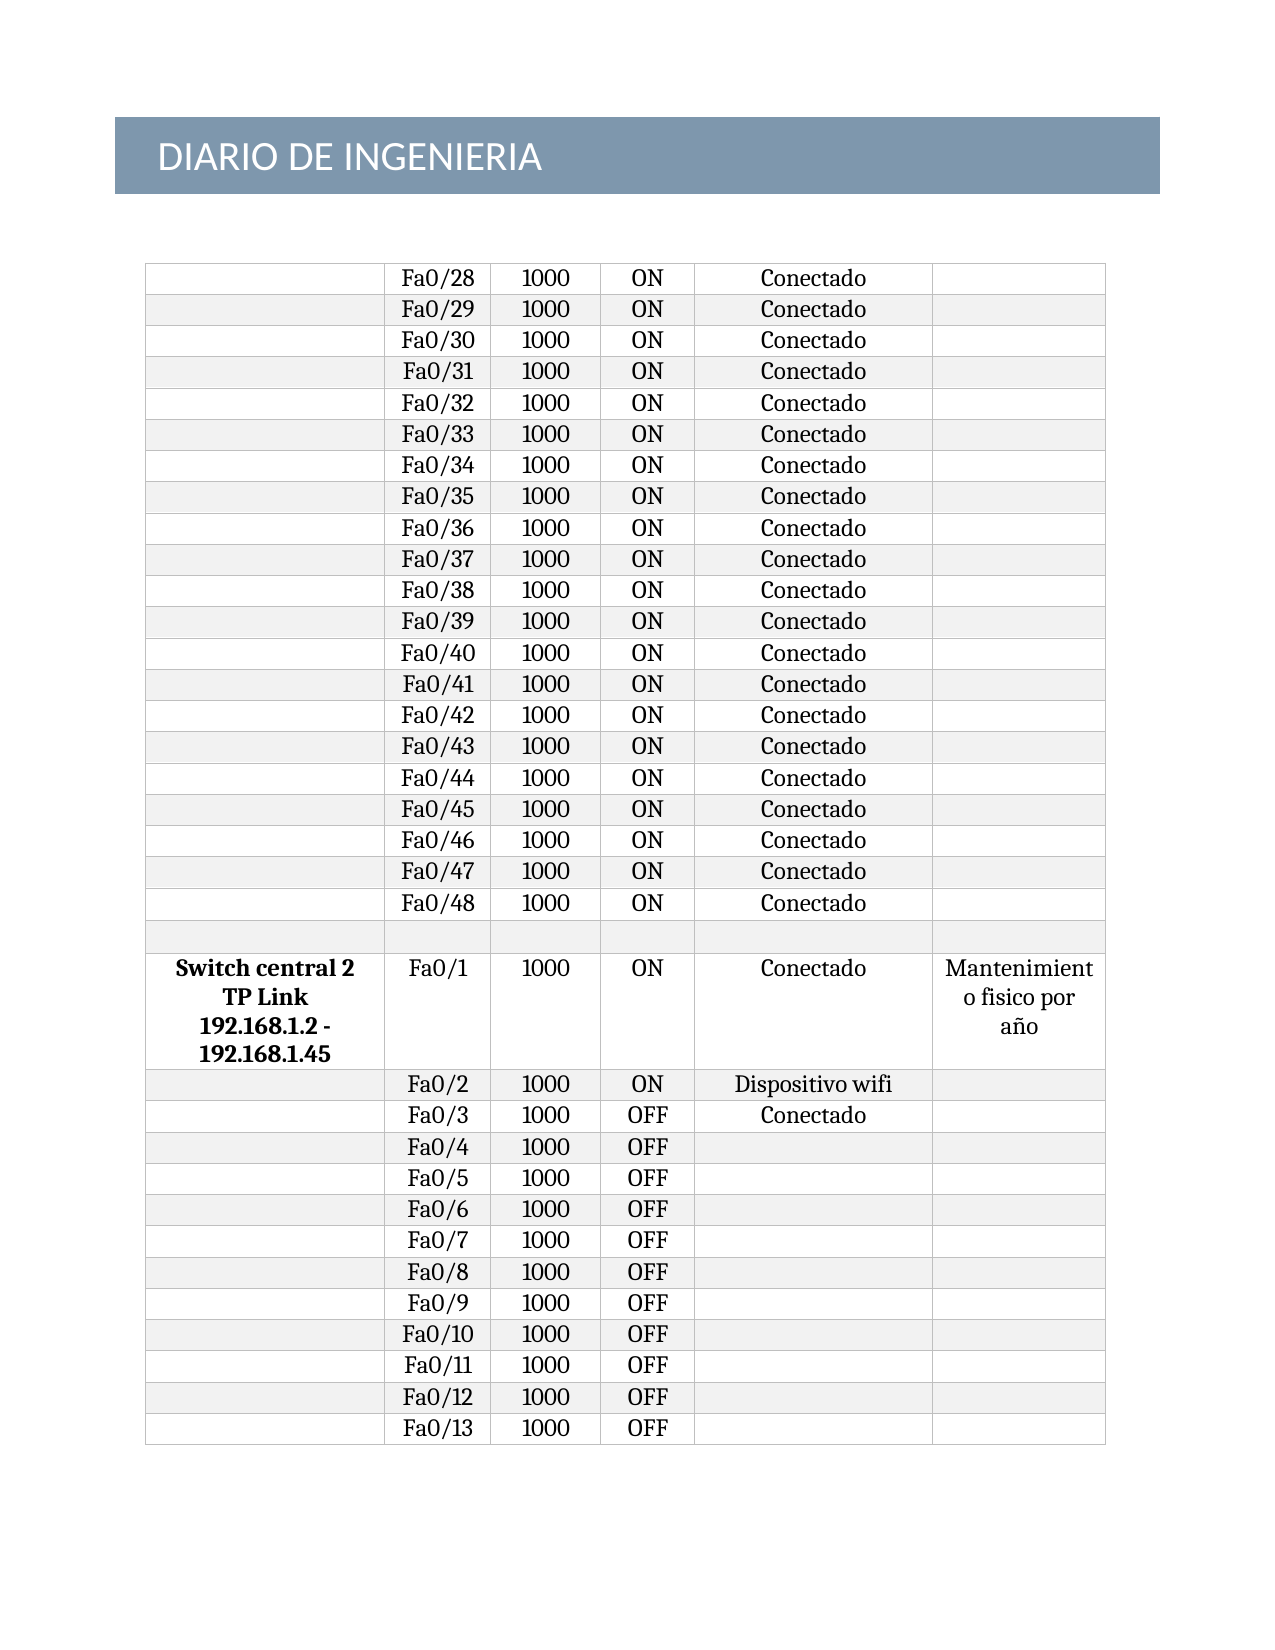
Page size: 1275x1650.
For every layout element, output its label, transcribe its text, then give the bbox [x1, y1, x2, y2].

table_cell 1000 [491, 264, 600, 294]
table_cell 1000 [491, 795, 600, 825]
table_cell [146, 764, 384, 794]
table_cell [146, 1226, 384, 1257]
table_cell [146, 857, 384, 887]
table_cell ON [601, 795, 694, 825]
table_cell Conectado [695, 420, 932, 450]
table_cell Conectado [695, 545, 932, 575]
table_cell Conectado [695, 954, 932, 1069]
table_cell [933, 1226, 1105, 1257]
table_cell [933, 514, 1105, 544]
table_cell OFF [601, 1226, 694, 1257]
table_cell 1000 [491, 1258, 600, 1288]
table_cell Fa0/35 [385, 482, 490, 512]
table_cell Conectado [695, 764, 932, 794]
table_cell Conectado [695, 1101, 932, 1132]
table_cell Conectado [695, 826, 932, 856]
table_cell [933, 857, 1105, 887]
table_cell OFF [601, 1414, 694, 1444]
table_cell Conectado [695, 295, 932, 325]
table_cell Switch central 2 TP Link 192.168.1.2 - 192.168.1.45 [146, 954, 384, 1069]
table_cell ON [601, 1070, 694, 1100]
table_cell [146, 1414, 384, 1444]
table_cell [933, 295, 1105, 325]
table_cell 1000 [491, 326, 600, 356]
table_cell ON [601, 389, 694, 419]
table_cell Fa0/40 [385, 639, 490, 669]
table_cell [695, 1164, 932, 1194]
table_cell ON [601, 420, 694, 450]
table_cell 1000 [491, 482, 600, 512]
table_cell [933, 670, 1105, 700]
table_cell ON [601, 857, 694, 887]
table_cell Fa0/31 [385, 357, 490, 387]
table_cell ON [601, 451, 694, 481]
table_cell 1000 [491, 1070, 600, 1100]
table_cell Fa0/42 [385, 701, 490, 731]
table_cell 1000 [491, 732, 600, 762]
table_cell [146, 1101, 384, 1132]
table_cell Fa0/6 [385, 1195, 490, 1225]
table_cell [385, 921, 490, 953]
table_cell [933, 1133, 1105, 1163]
table_cell [933, 326, 1105, 356]
table_cell [146, 295, 384, 325]
table_cell Fa0/32 [385, 389, 490, 419]
table_cell Conectado [695, 357, 932, 387]
table_cell [146, 1133, 384, 1163]
table_cell [933, 639, 1105, 669]
table_cell OFF [601, 1320, 694, 1350]
table_cell 1000 [491, 1226, 600, 1257]
table_cell Conectado [695, 795, 932, 825]
table_cell [491, 921, 600, 953]
table_cell Conectado [695, 607, 932, 637]
table_cell [146, 1164, 384, 1194]
table_cell 1000 [491, 389, 600, 419]
table_cell [933, 357, 1105, 387]
table_cell ON [601, 264, 694, 294]
table_cell 1000 [491, 576, 600, 606]
table_cell Fa0/44 [385, 764, 490, 794]
table_cell [146, 1383, 384, 1413]
table_cell Fa0/8 [385, 1258, 490, 1288]
table_cell Fa0/29 [385, 295, 490, 325]
table_cell [146, 826, 384, 856]
table_cell ON [601, 357, 694, 387]
table_cell [933, 1195, 1105, 1225]
table_cell [146, 264, 384, 294]
table_cell [933, 795, 1105, 825]
table_cell OFF [601, 1133, 694, 1163]
table_cell [695, 1226, 932, 1257]
table_cell ON [601, 482, 694, 512]
table_cell [695, 1258, 932, 1288]
table_cell ON [601, 954, 694, 1069]
table_cell ON [601, 639, 694, 669]
table_cell [146, 889, 384, 920]
table_cell Fa0/34 [385, 451, 490, 481]
table_cell 1000 [491, 826, 600, 856]
table_cell [146, 795, 384, 825]
table_cell 1000 [491, 1195, 600, 1225]
table_cell 1000 [491, 701, 600, 731]
table_cell [146, 732, 384, 762]
table_cell Fa0/2 [385, 1070, 490, 1100]
table_cell 1000 [491, 451, 600, 481]
table_cell Fa0/39 [385, 607, 490, 637]
table_cell OFF [601, 1289, 694, 1319]
table_cell [146, 1289, 384, 1319]
table_cell [146, 451, 384, 481]
table_cell [933, 1101, 1105, 1132]
table_cell Fa0/46 [385, 826, 490, 856]
table_cell 1000 [491, 1383, 600, 1413]
table_cell 1000 [491, 889, 600, 920]
table_cell [933, 701, 1105, 731]
table_cell 1000 [491, 514, 600, 544]
table_cell 1000 [491, 545, 600, 575]
table_cell Fa0/43 [385, 732, 490, 762]
table_cell 1000 [491, 1289, 600, 1319]
table_cell [695, 1289, 932, 1319]
table_cell 1000 [491, 954, 600, 1069]
table_cell OFF [601, 1164, 694, 1194]
table_cell Fa0/11 [385, 1351, 490, 1382]
table_cell [933, 1258, 1105, 1288]
table_cell 1000 [491, 357, 600, 387]
table_cell Conectado [695, 889, 932, 920]
table_cell Fa0/13 [385, 1414, 490, 1444]
table_cell Conectado [695, 670, 932, 700]
table_cell OFF [601, 1258, 694, 1288]
table_cell ON [601, 670, 694, 700]
table_cell Fa0/12 [385, 1383, 490, 1413]
table_cell [146, 1070, 384, 1100]
table_cell [695, 1320, 932, 1350]
table_cell Fa0/48 [385, 889, 490, 920]
table_cell 1000 [491, 670, 600, 700]
table_cell [146, 357, 384, 387]
table_cell [933, 889, 1105, 920]
table_cell Fa0/38 [385, 576, 490, 606]
table_cell [146, 701, 384, 731]
table_cell [933, 921, 1105, 953]
table_cell [933, 1383, 1105, 1413]
table_cell Fa0/3 [385, 1101, 490, 1132]
table_cell 1000 [491, 857, 600, 887]
table_cell [933, 826, 1105, 856]
table_cell ON [601, 326, 694, 356]
table_cell 1000 [491, 1164, 600, 1194]
table_cell [933, 451, 1105, 481]
table_cell [146, 607, 384, 637]
table_cell [146, 1258, 384, 1288]
table_cell [146, 1320, 384, 1350]
table_cell [601, 921, 694, 953]
table_cell [933, 545, 1105, 575]
table_cell [933, 264, 1105, 294]
table_cell 1000 [491, 1351, 600, 1382]
table_cell ON [601, 764, 694, 794]
table_cell Dispositivo wifi [695, 1070, 932, 1100]
table_cell OFF [601, 1383, 694, 1413]
table_cell [933, 1070, 1105, 1100]
table_cell Conectado [695, 576, 932, 606]
table_cell [933, 482, 1105, 512]
table_cell 1000 [491, 607, 600, 637]
table_cell Conectado [695, 639, 932, 669]
table_cell Fa0/5 [385, 1164, 490, 1194]
table_cell [146, 1195, 384, 1225]
table_cell [695, 1133, 932, 1163]
table_cell [933, 1320, 1105, 1350]
table_cell ON [601, 607, 694, 637]
table_cell [933, 1164, 1105, 1194]
table_cell Mantenimiento fisico por año [933, 954, 1105, 1069]
table_cell Fa0/47 [385, 857, 490, 887]
table_cell [695, 1414, 932, 1444]
table_cell [933, 420, 1105, 450]
table_cell Conectado [695, 514, 932, 544]
table_cell ON [601, 889, 694, 920]
table_cell [146, 639, 384, 669]
table_cell ON [601, 295, 694, 325]
table_cell [146, 326, 384, 356]
table_cell [146, 420, 384, 450]
table_cell Fa0/33 [385, 420, 490, 450]
table_cell ON [601, 826, 694, 856]
table_cell ON [601, 514, 694, 544]
table_cell 1000 [491, 1101, 600, 1132]
table_cell Fa0/1 [385, 954, 490, 1069]
table_cell [933, 732, 1105, 762]
table_cell Conectado [695, 732, 932, 762]
table_cell OFF [601, 1351, 694, 1382]
table_cell Conectado [695, 451, 932, 481]
table_cell [146, 921, 384, 953]
table_cell Fa0/28 [385, 264, 490, 294]
table_cell 1000 [491, 420, 600, 450]
table_cell Conectado [695, 326, 932, 356]
table_cell [146, 1351, 384, 1382]
table_cell 1000 [491, 1320, 600, 1350]
table_cell [933, 389, 1105, 419]
table_cell [146, 670, 384, 700]
table_cell 1000 [491, 1414, 600, 1444]
table_cell OFF [601, 1101, 694, 1132]
table_cell ON [601, 701, 694, 731]
table_cell [146, 482, 384, 512]
table_cell 1000 [491, 1133, 600, 1163]
table_cell [933, 1414, 1105, 1444]
table_cell [933, 607, 1105, 637]
table_cell [146, 545, 384, 575]
table_cell ON [601, 732, 694, 762]
table_cell [695, 1351, 932, 1382]
table_cell Fa0/37 [385, 545, 490, 575]
table_cell Fa0/36 [385, 514, 490, 544]
table_cell Fa0/45 [385, 795, 490, 825]
table_cell [695, 1195, 932, 1225]
table_cell [933, 1289, 1105, 1319]
table_cell Fa0/41 [385, 670, 490, 700]
table_cell Conectado [695, 264, 932, 294]
table_cell [695, 1383, 932, 1413]
table_cell Fa0/4 [385, 1133, 490, 1163]
table_cell ON [601, 545, 694, 575]
table_cell Fa0/7 [385, 1226, 490, 1257]
table_cell [146, 389, 384, 419]
table_cell [146, 576, 384, 606]
table_cell Fa0/10 [385, 1320, 490, 1350]
table_cell 1000 [491, 295, 600, 325]
table_cell ON [601, 576, 694, 606]
table_cell 1000 [491, 764, 600, 794]
table_cell [695, 921, 932, 953]
table_cell [933, 576, 1105, 606]
table_cell [933, 764, 1105, 794]
table_cell Conectado [695, 389, 932, 419]
table_cell Fa0/30 [385, 326, 490, 356]
table_cell Conectado [695, 482, 932, 512]
table_cell Conectado [695, 857, 932, 887]
table_cell 1000 [491, 639, 600, 669]
table_cell [146, 514, 384, 544]
table_cell Fa0/9 [385, 1289, 490, 1319]
table_cell [933, 1351, 1105, 1382]
table_cell Conectado [695, 701, 932, 731]
table_cell OFF [601, 1195, 694, 1225]
